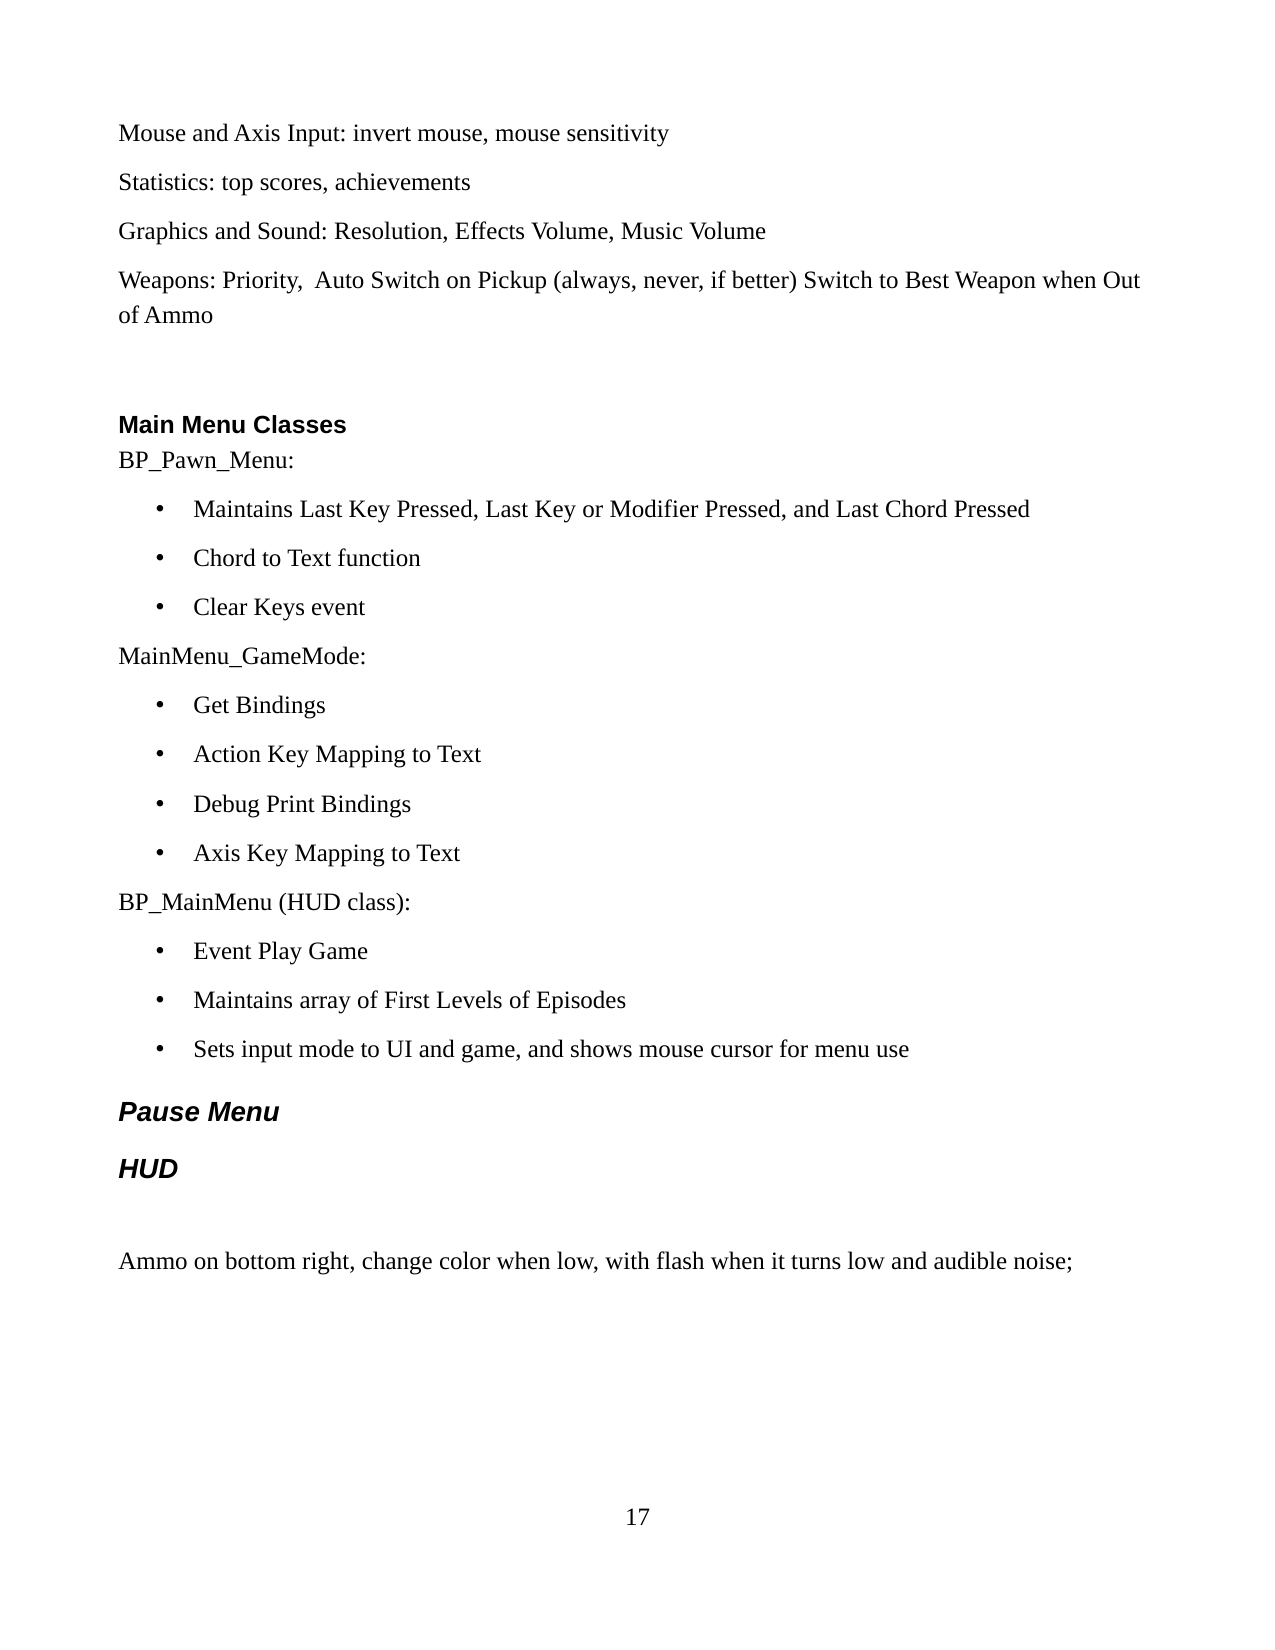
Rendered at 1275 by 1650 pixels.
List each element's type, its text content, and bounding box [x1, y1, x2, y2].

text Statistics: top scores, achievements [118, 167, 1157, 196]
text Graphics and Sound: Resolution, Effects Volume, Music Volume [118, 216, 1157, 245]
subtitle Main Menu Classes [118, 410, 1157, 439]
text Weapons: Priority, Auto Switch on Pickup (always, never, if better) Switch to Best Weapon when Out of Ammo [118, 265, 1157, 328]
list Axis Key Mapping to Text [156, 838, 1157, 866]
list Get Bindings [156, 691, 1157, 719]
text Ammo on bottom right, change color when low, with flash when it turns low and audible noise; [118, 1246, 1157, 1274]
subtitle Pause Menu [118, 1096, 1157, 1127]
text BP_MainMenu (HUD class): [118, 887, 1157, 916]
text Mouse and Axis Input: invert mouse, mouse sensitivity [118, 118, 1157, 147]
list Maintains Last Key Pressed, Last Key or Modifier Pressed, and Last Chord Pressed [156, 494, 1157, 523]
list Debug Print Bindings [156, 789, 1157, 817]
subtitle HUD [118, 1152, 1157, 1184]
list Sets input mode to UI and game, and shows mouse cursor for menu use [156, 1034, 1157, 1063]
list Action Key Mapping to Text [156, 739, 1157, 768]
text BP_Pawn_Menu: [118, 445, 1157, 474]
list Event Play Game [156, 936, 1157, 964]
list Clear Keys event [156, 592, 1157, 621]
list Maintains array of First Levels of Episodes [156, 985, 1157, 1014]
list Chord to Text function [156, 543, 1157, 572]
text MainMenu_GameMode: [118, 641, 1157, 670]
